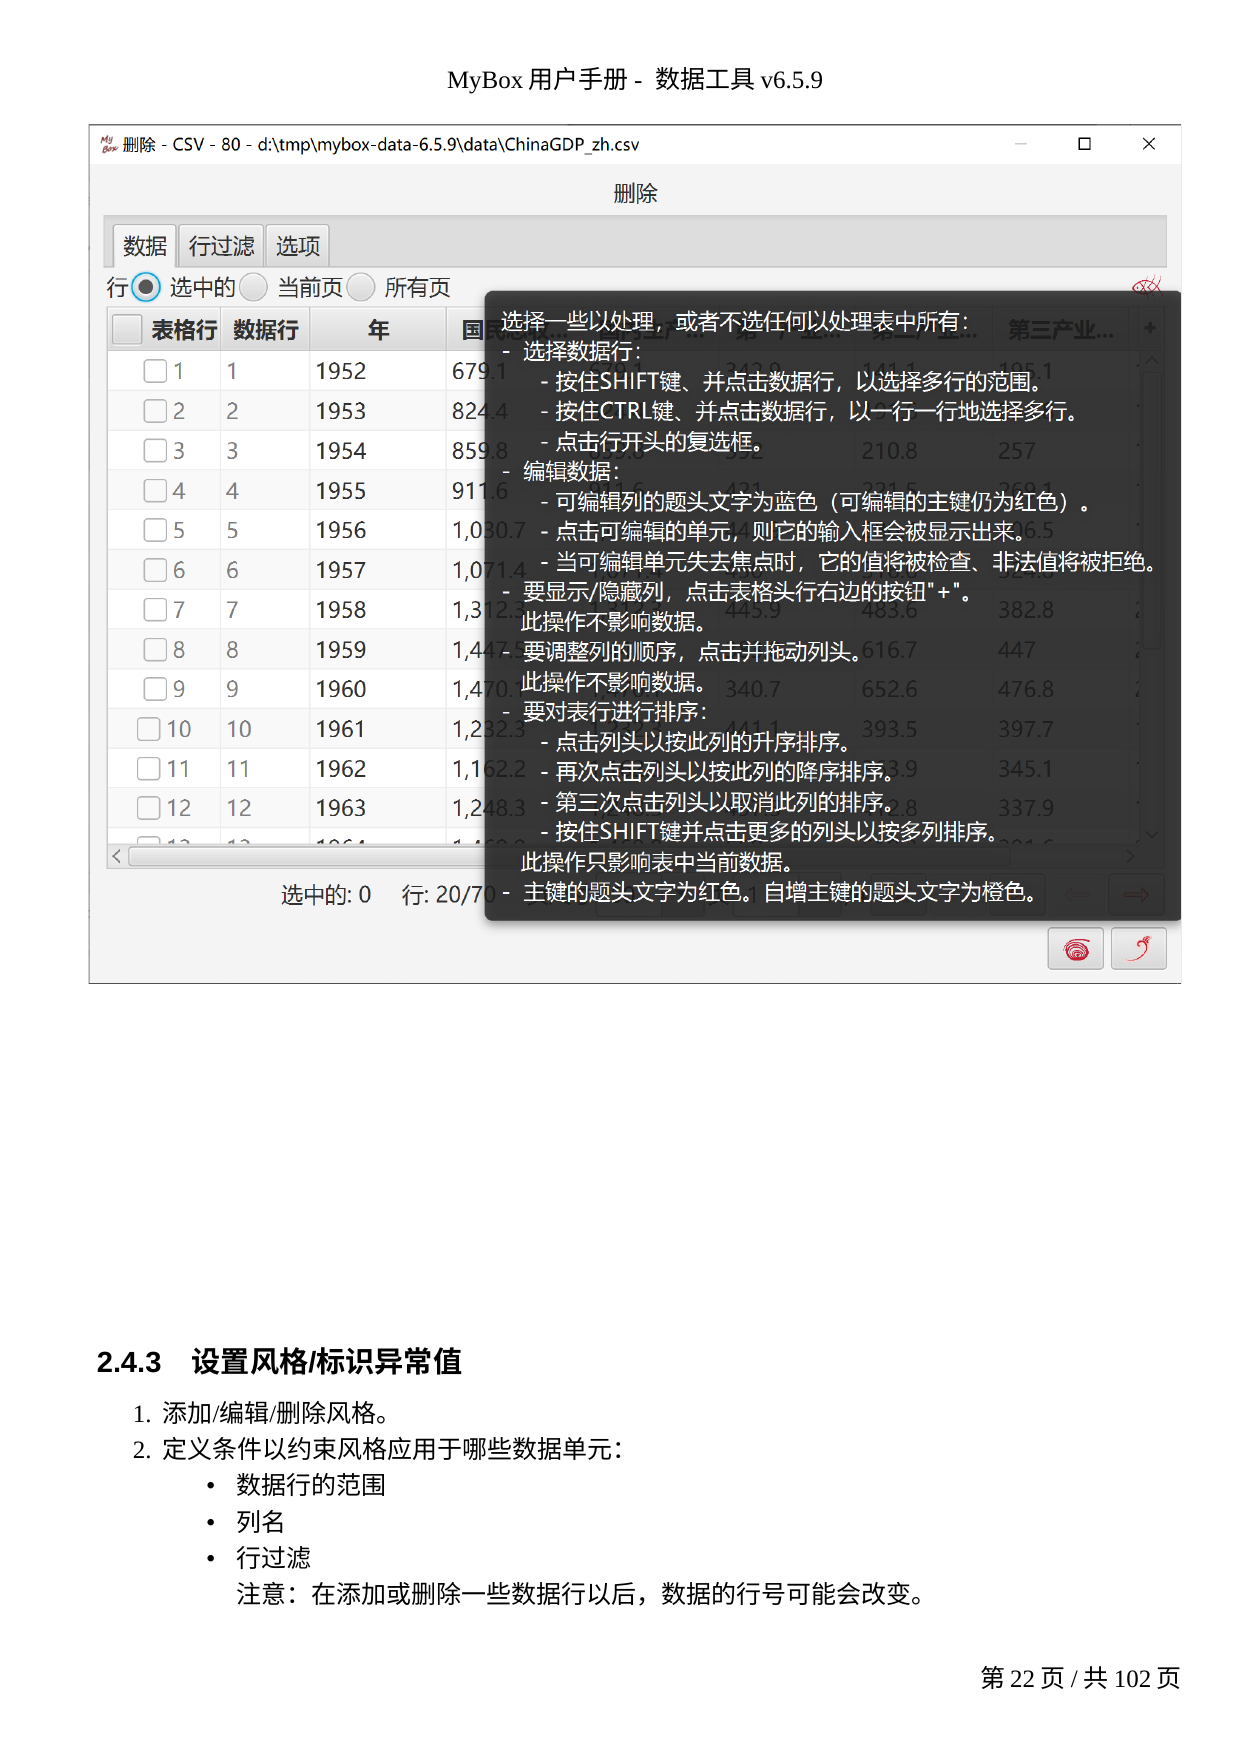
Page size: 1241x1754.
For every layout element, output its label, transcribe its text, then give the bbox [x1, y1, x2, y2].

picture [88, 124, 1182, 984]
list 定义条件以约束风格应用于哪些数据单元： [133, 1429, 1181, 1466]
list 列名 [206, 1502, 1181, 1538]
list 行过滤 注意：在添加或删除一些数据行以后，数据的行号可能会改变。 [206, 1538, 1181, 1611]
list 数据行的范围 [206, 1466, 1181, 1502]
list 添加/编辑/删除风格。 [133, 1393, 1181, 1429]
subtitle 设置风格/标识异常值 [88, 1338, 1181, 1381]
